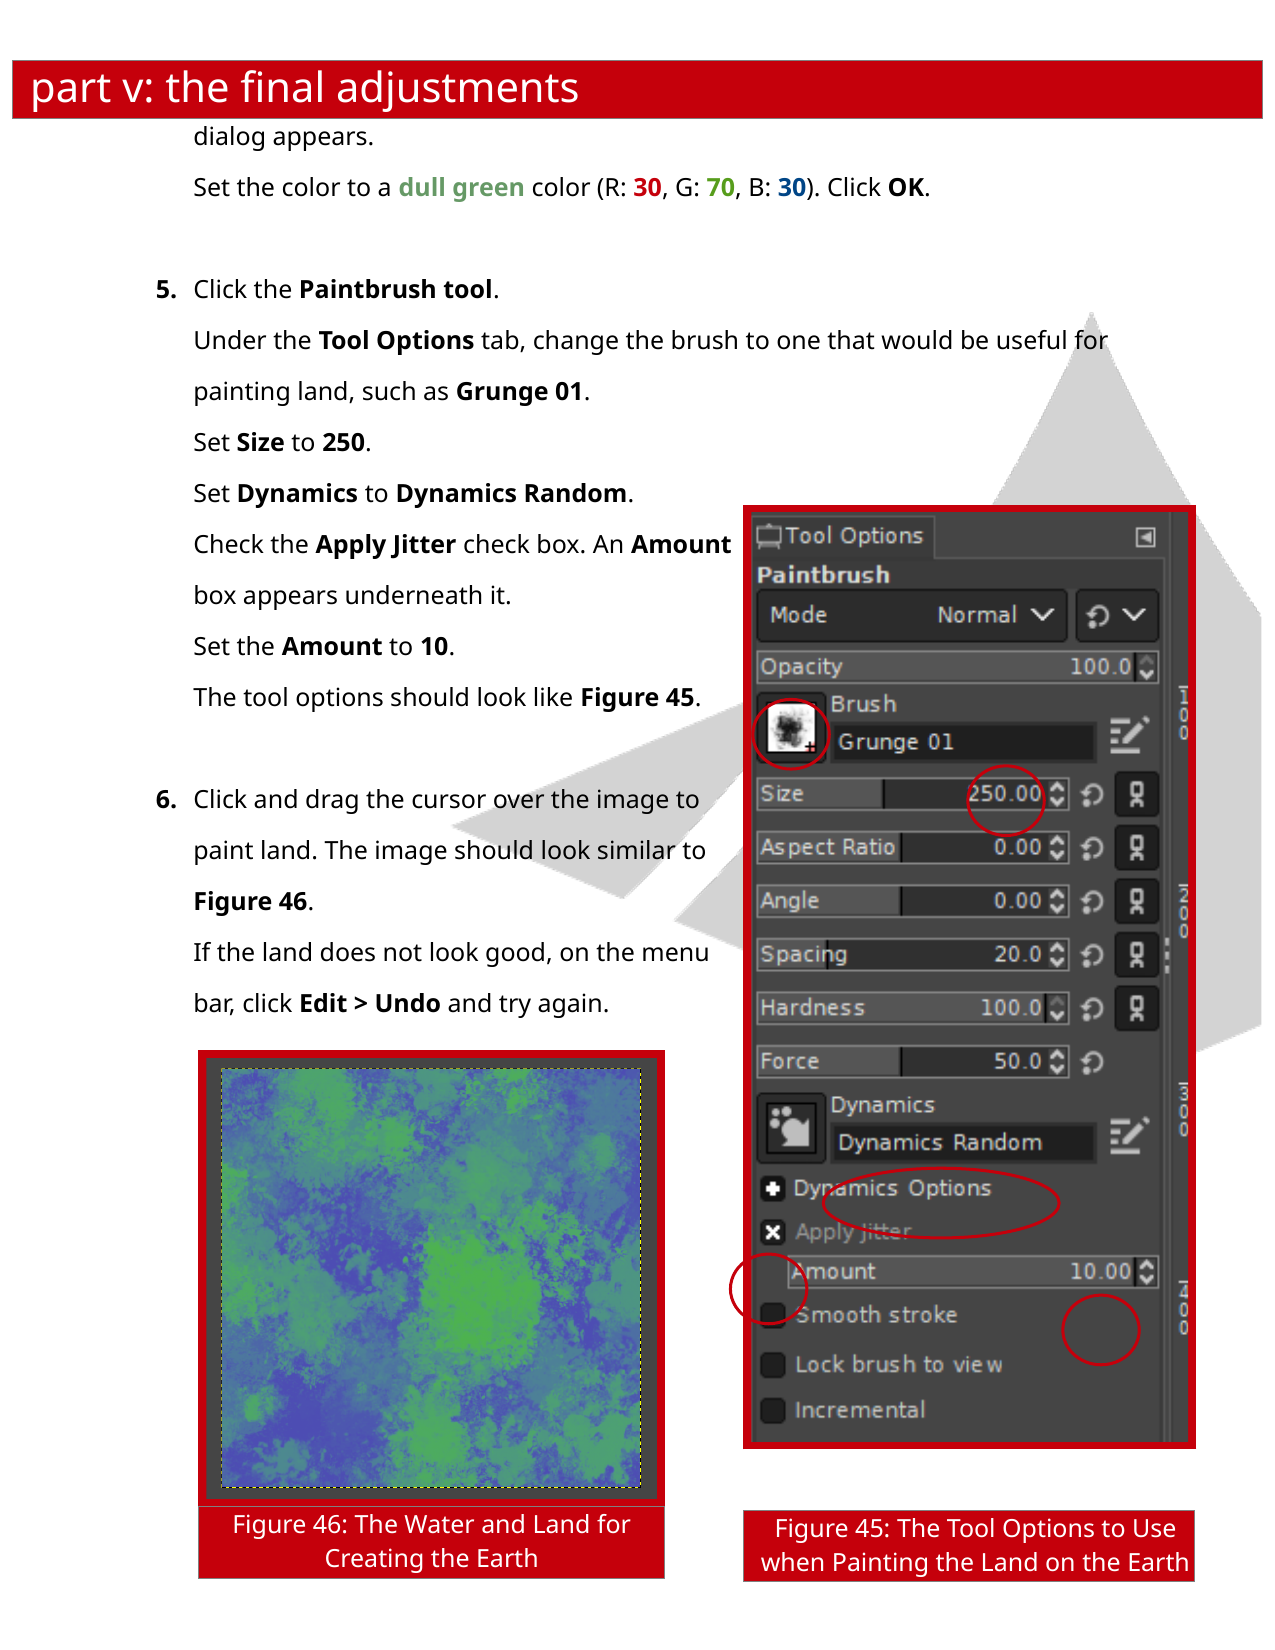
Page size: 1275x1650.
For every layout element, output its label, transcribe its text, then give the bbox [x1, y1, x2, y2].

picture [751, 512, 1189, 1442]
list Set the color to a dull green color (R: 30, G: 70, B: 30). Click OK. [156, 169, 1157, 203]
list Set Dynamics to Dynamics Random. [156, 475, 428, 509]
list Set Size to 250. [156, 424, 428, 458]
picture [206, 1058, 657, 1499]
picture [755, 701, 827, 767]
list Under the Tool Options tab, change the brush to one that would be useful for painting land, such as Grunge 01. [156, 322, 428, 407]
list Set the Amount to 10. [156, 628, 428, 663]
list dialog appears. [156, 119, 1157, 152]
list now look similar to Figure 24. If it does not, feel free to undo and [428, 283, 1262, 1117]
picture [751, 1256, 805, 1322]
list If the land does not look good, on the menu bar, click Edit > Undo and try again. [156, 935, 428, 1020]
list Check the Apply Jitter check box. An Amount box appears underneath it. [156, 526, 428, 612]
list The tool options should look like Figure 45. [156, 679, 428, 714]
list Click and drag the cursor over the image to paint land. The image should look similar to Figure 46. [156, 782, 428, 918]
list Click the Paintbrush tool. [156, 271, 1157, 305]
